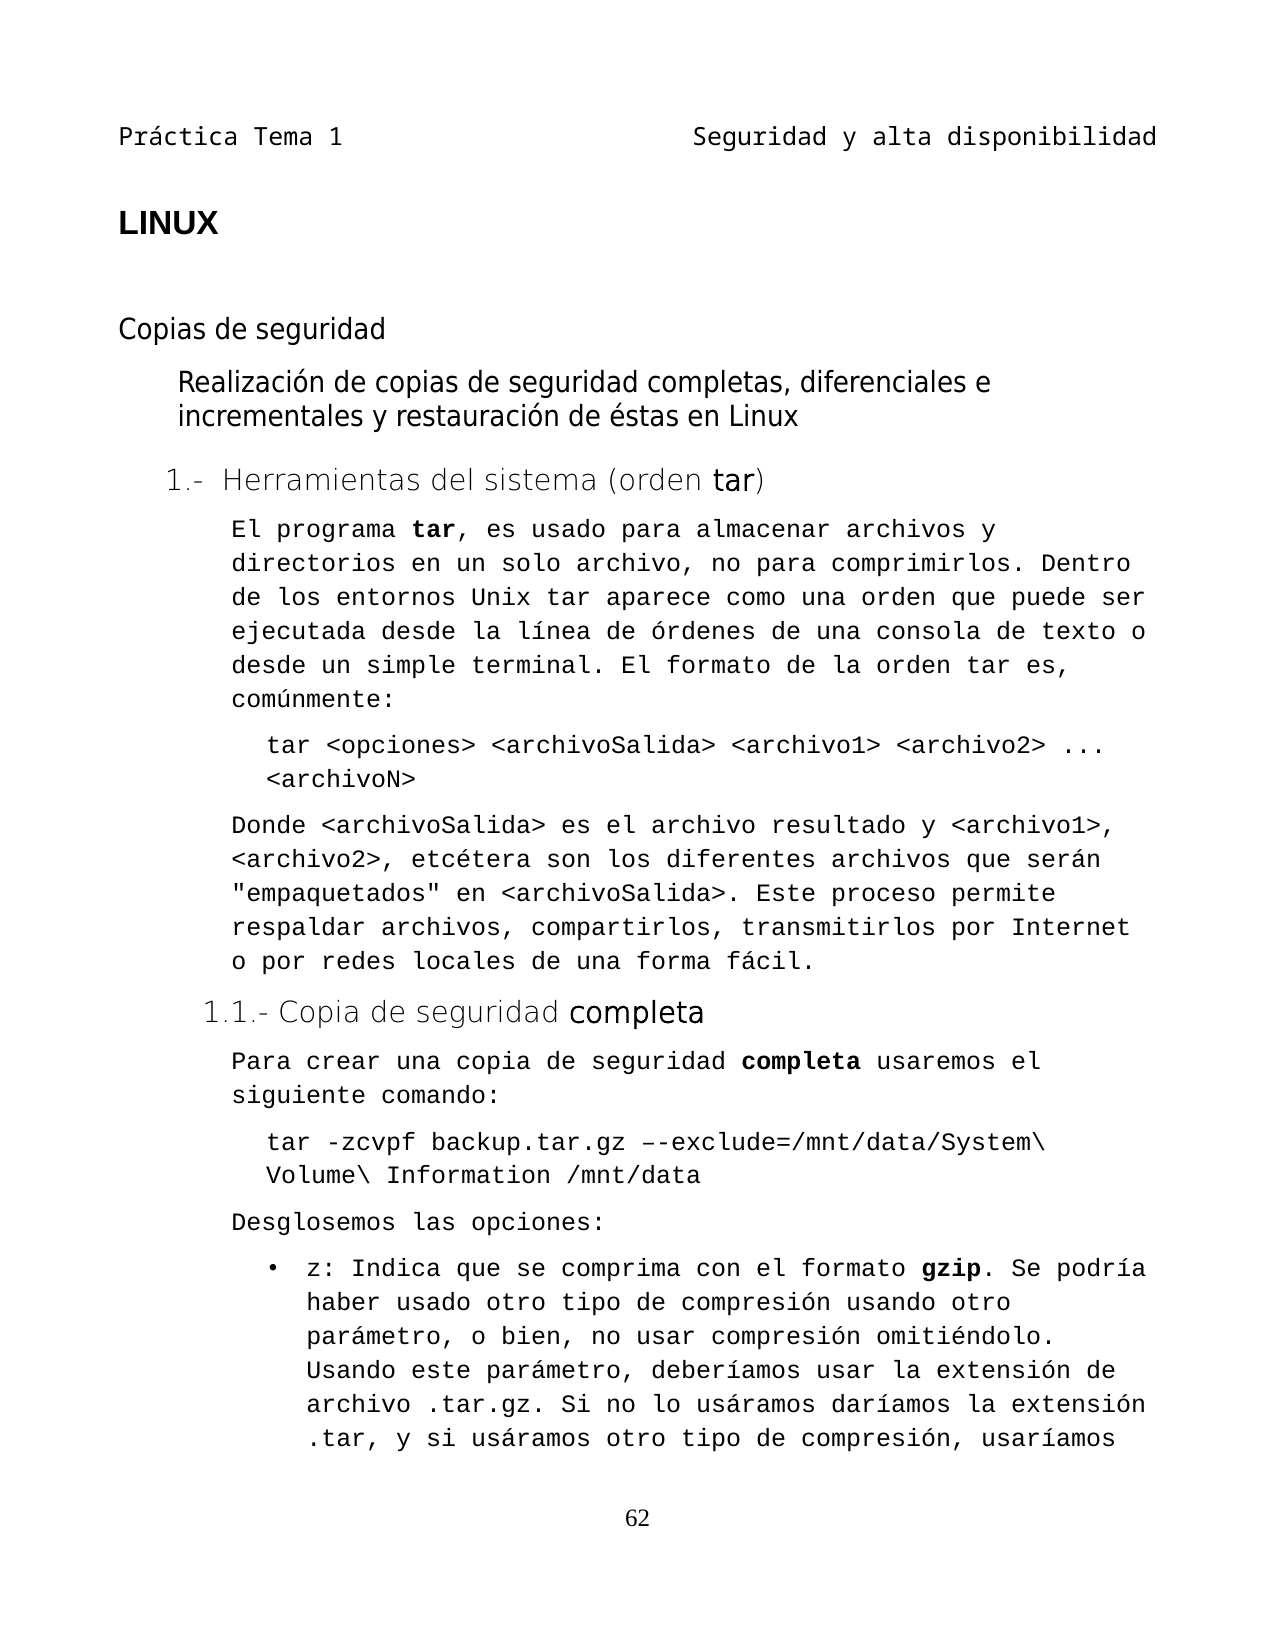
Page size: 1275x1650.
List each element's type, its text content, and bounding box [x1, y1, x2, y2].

text Realización de copias de seguridad completas, diferenciales e incrementales y restauración de éstas en Linux [177, 366, 1157, 434]
list Herramientas del sistema (orden tar) [156, 463, 1157, 497]
list Copia de seguridad completa [193, 995, 1157, 1029]
text Para crear una copia de seguridad completa usaremos el siguiente comando: [231, 1049, 1157, 1111]
text LINUX [118, 202, 1157, 241]
text Donde <archivoSalida> es el archivo resultado y <archivo1>, <archivo2>, etcétera son los diferentes archivos que serán "empaquetados" en <archivoSalida>. Este proceso permite respaldar archivos, compartirlos, transmitirlos por Internet o por redes locales de una forma fácil. [231, 813, 1157, 977]
text Copias de seguridad [118, 313, 1157, 347]
text Desglosemos las opciones: [231, 1209, 1157, 1238]
text tar -zcvpf backup.tar.gz –-exclude=/mnt/data/System\ Volume\ Information /mnt/data [266, 1129, 1157, 1191]
text tar <opciones> <archivoSalida> <archivo1> <archivo2> ... <archivoN> [266, 733, 1157, 795]
list z: Indica que se comprima con el formato gzip. Se podría haber usado otro tipo de compresión usando otro parámetro, o bien, no usar compresión omitiéndolo. Usando este parámetro, deberíamos usar la extensión de archivo .tar.gz. Si no lo usáramos daríamos la extensión .tar, y si usáramos otro tipo de compresión, usaríamos [268, 1256, 1157, 1454]
text El programa tar, es usado para almacenar archivos y directorios en un solo archivo, no para comprimirlos. Dentro de los entornos Unix tar aparece como una orden que puede ser ejecutada desde la línea de órdenes de una consola de texto o desde un simple terminal. El formato de la orden tar es, comúnmente: [231, 516, 1157, 714]
